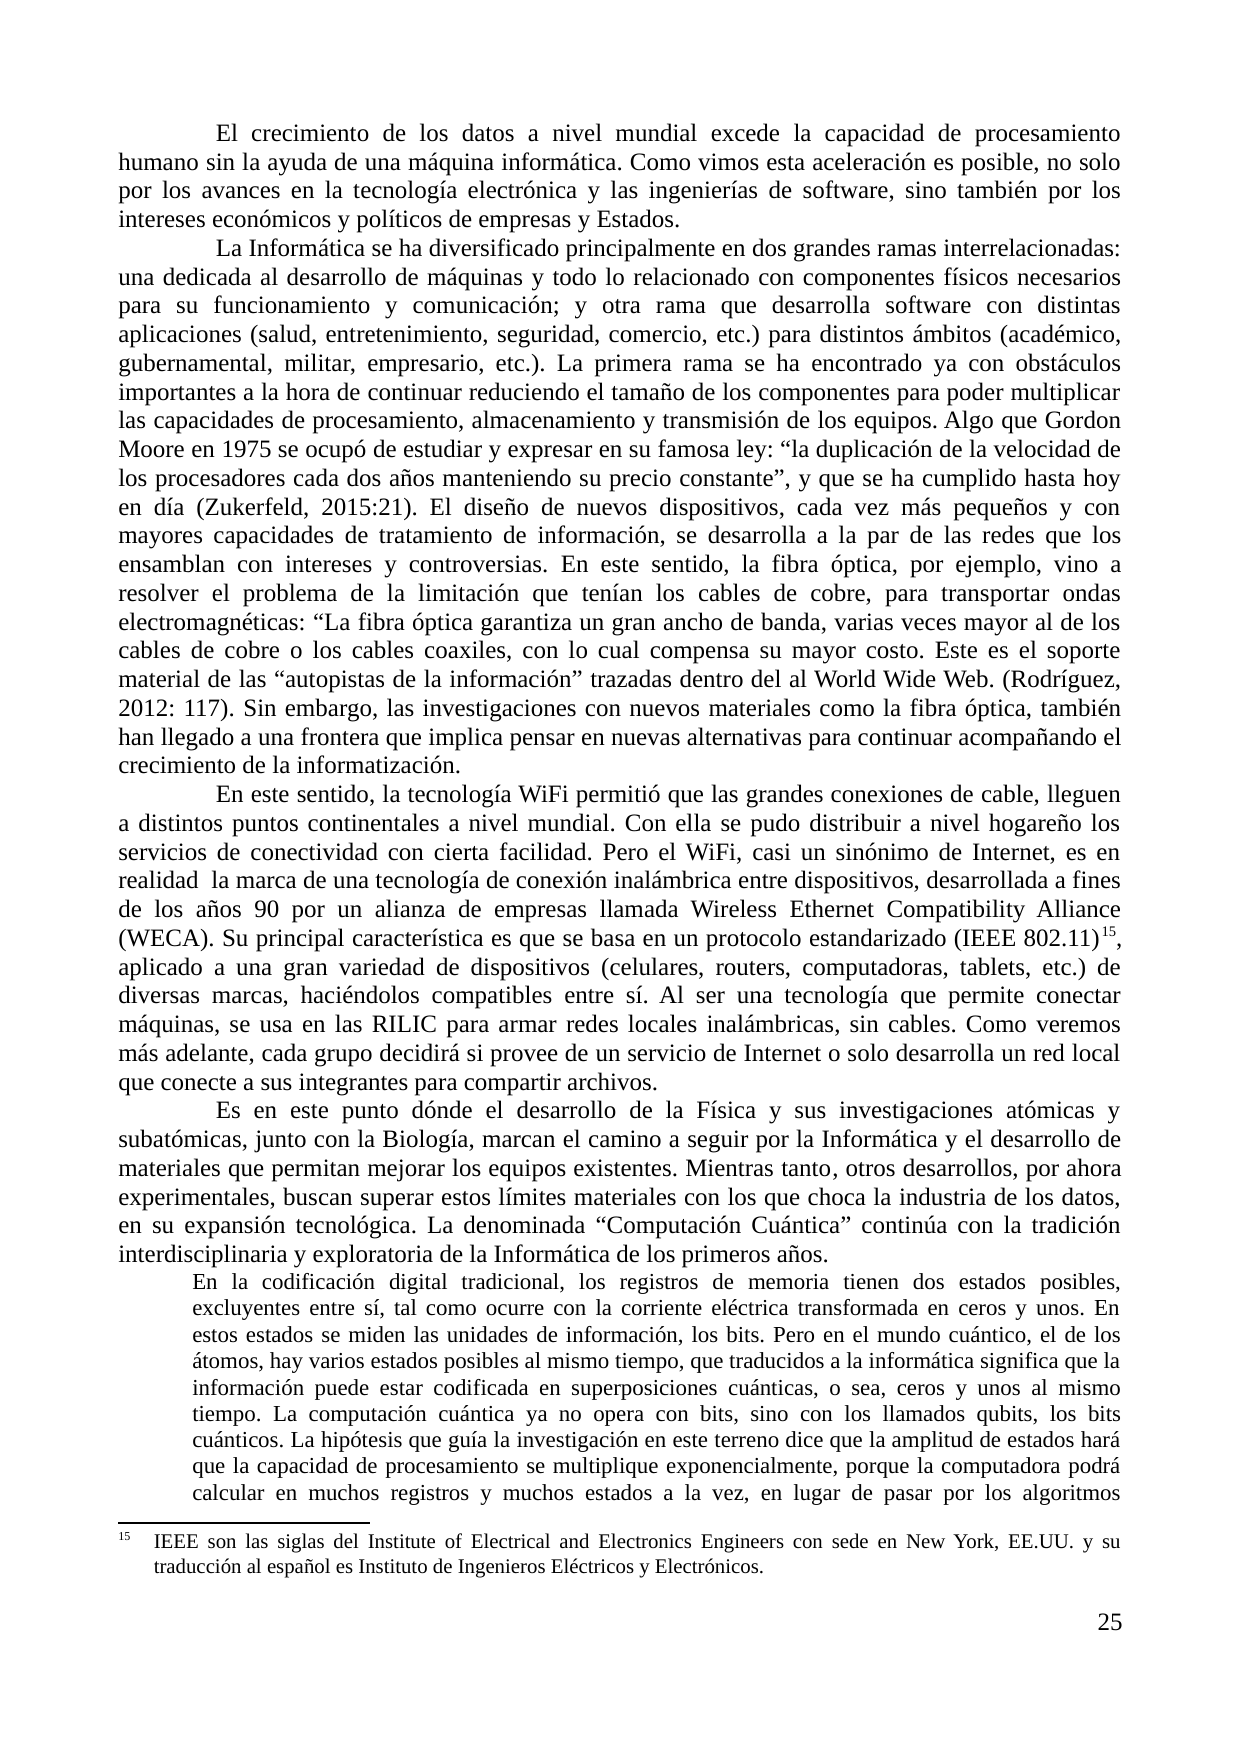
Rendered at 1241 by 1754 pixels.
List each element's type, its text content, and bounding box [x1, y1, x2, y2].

text Es en este punto dónde el desarrollo de la Física y sus investigaciones atómicas y subatómicas, junto con la Biología, marcan el camino a seguir por la Informática y el desarrollo de materiales que permitan mejorar los equipos existentes. Mientras tanto, otros desarrollos, por ahora experimentales, buscan superar estos límites materiales con los que choca la industria de los datos, en su expansión tecnológica. La denominada “Computación Cuántica” continúa con la tradición interdisciplinaria y exploratoria de la Informática de los primeros años. [118, 1096, 1122, 1268]
text La Informática se ha diversificado principalmente en dos grandes ramas interrelacionadas: una dedicada al desarrollo de máquinas y todo lo relacionado con componentes físicos necesarios para su funcionamiento y comunicación; y otra rama que desarrolla software con distintas aplicaciones (salud, entretenimiento, seguridad, comercio, etc.) para distintos ámbitos (académico, gubernamental, militar, empresario, etc.). La primera rama se ha encontrado ya con obstáculos importantes a la hora de continuar reduciendo el tamaño de los componentes para poder multiplicar las capacidades de procesamiento, almacenamiento y transmisión de los equipos. Algo que Gordon Moore en 1975 se ocupó de estudiar y expresar en su famosa ley: “la duplicación de la velocidad de los procesadores cada dos años manteniendo su precio constante”, y que se ha cumplido hasta hoy en día (Zukerfeld, 2015:21). El diseño de nuevos dispositivos, cada vez más pequeños y con mayores capacidades de tratamiento de información, se desarrolla a la par de las redes que los ensamblan con intereses y controversias. En este sentido, la fibra óptica, por ejemplo, vino a resolver el problema de la limitación que tenían los cables de cobre, para transportar ondas electromagnéticas: “La fibra óptica garantiza un gran ancho de banda, varias veces mayor al de los cables de cobre o los cables coaxiles, con lo cual compensa su mayor costo. Este es el soporte material de las “autopistas de la información” trazadas dentro del al World Wide Web. (Rodríguez, 2012: 117). Sin embargo, las investigaciones con nuevos materiales como la fibra óptica, también han llegado a una frontera que implica pensar en nuevas alternativas para continuar acompañando el crecimiento de la informatización. [118, 233, 1122, 779]
text En este sentido, la tecnología WiFi permitió que las grandes conexiones de cable, lleguen a distintos puntos continentales a nivel mundial. Con ella se pudo distribuir a nivel hogareño los servicios de conectividad con cierta facilidad. Pero el WiFi, casi un sinónimo de Internet, es en realidad la marca de una tecnología de conexión inalámbrica entre dispositivos, desarrollada a fines de los años 90 por un alianza de empresas llamada Wireless Ethernet Compatibility Alliance (WECA). Su principal característica es que se basa en un protocolo estandarizado (IEEE 802.11), aplicado a una gran variedad de dispositivos (celulares, routers, computadoras, tablets, etc.) de diversas marcas, haciéndolos compatibles entre sí. Al ser una tecnología que permite conectar máquinas, se usa en las RILIC para armar redes locales inalámbricas, sin cables. Como veremos más adelante, cada grupo decidirá si provee de un servicio de Internet o solo desarrolla un red local que conecte a sus integrantes para compartir archivos. [118, 779, 1122, 1096]
text El crecimiento de los datos a nivel mundial excede la capacidad de procesamiento humano sin la ayuda de una máquina informática. Como vimos esta aceleración es posible, no solo por los avances en la tecnología electrónica y las ingenierías de software, sino también por los intereses económicos y políticos de empresas y Estados. [118, 118, 1122, 233]
text IEEE son las siglas del Institute of Electrical and Electronics Engineers con sede en New York, EE.UU. y su traducción al español es Instituto de Ingenieros Eléctricos y Electrónicos. [118, 1529, 1122, 1578]
text En la codificación digital tradicional, los registros de memoria tienen dos estados posibles, excluyentes entre sí, tal como ocurre con la corriente eléctrica transformada en ceros y unos. En estos estados se miden las unidades de información, los bits. Pero en el mundo cuántico, el de los átomos, hay varios estados posibles al mismo tiempo, que traducidos a la informática significa que la información puede estar codificada en superposiciones cuánticas, o sea, ceros y unos al mismo tiempo. La computación cuántica ya no opera con bits, sino con los llamados qubits, los bits cuánticos. La hipótesis que guía la investigación en este terreno dice que la amplitud de estados hará que la capacidad de procesamiento se multiplique exponencialmente, porque la computadora podrá calcular en muchos registros y muchos estados a la vez, en lugar de pasar por los algoritmos [192, 1268, 1122, 1505]
